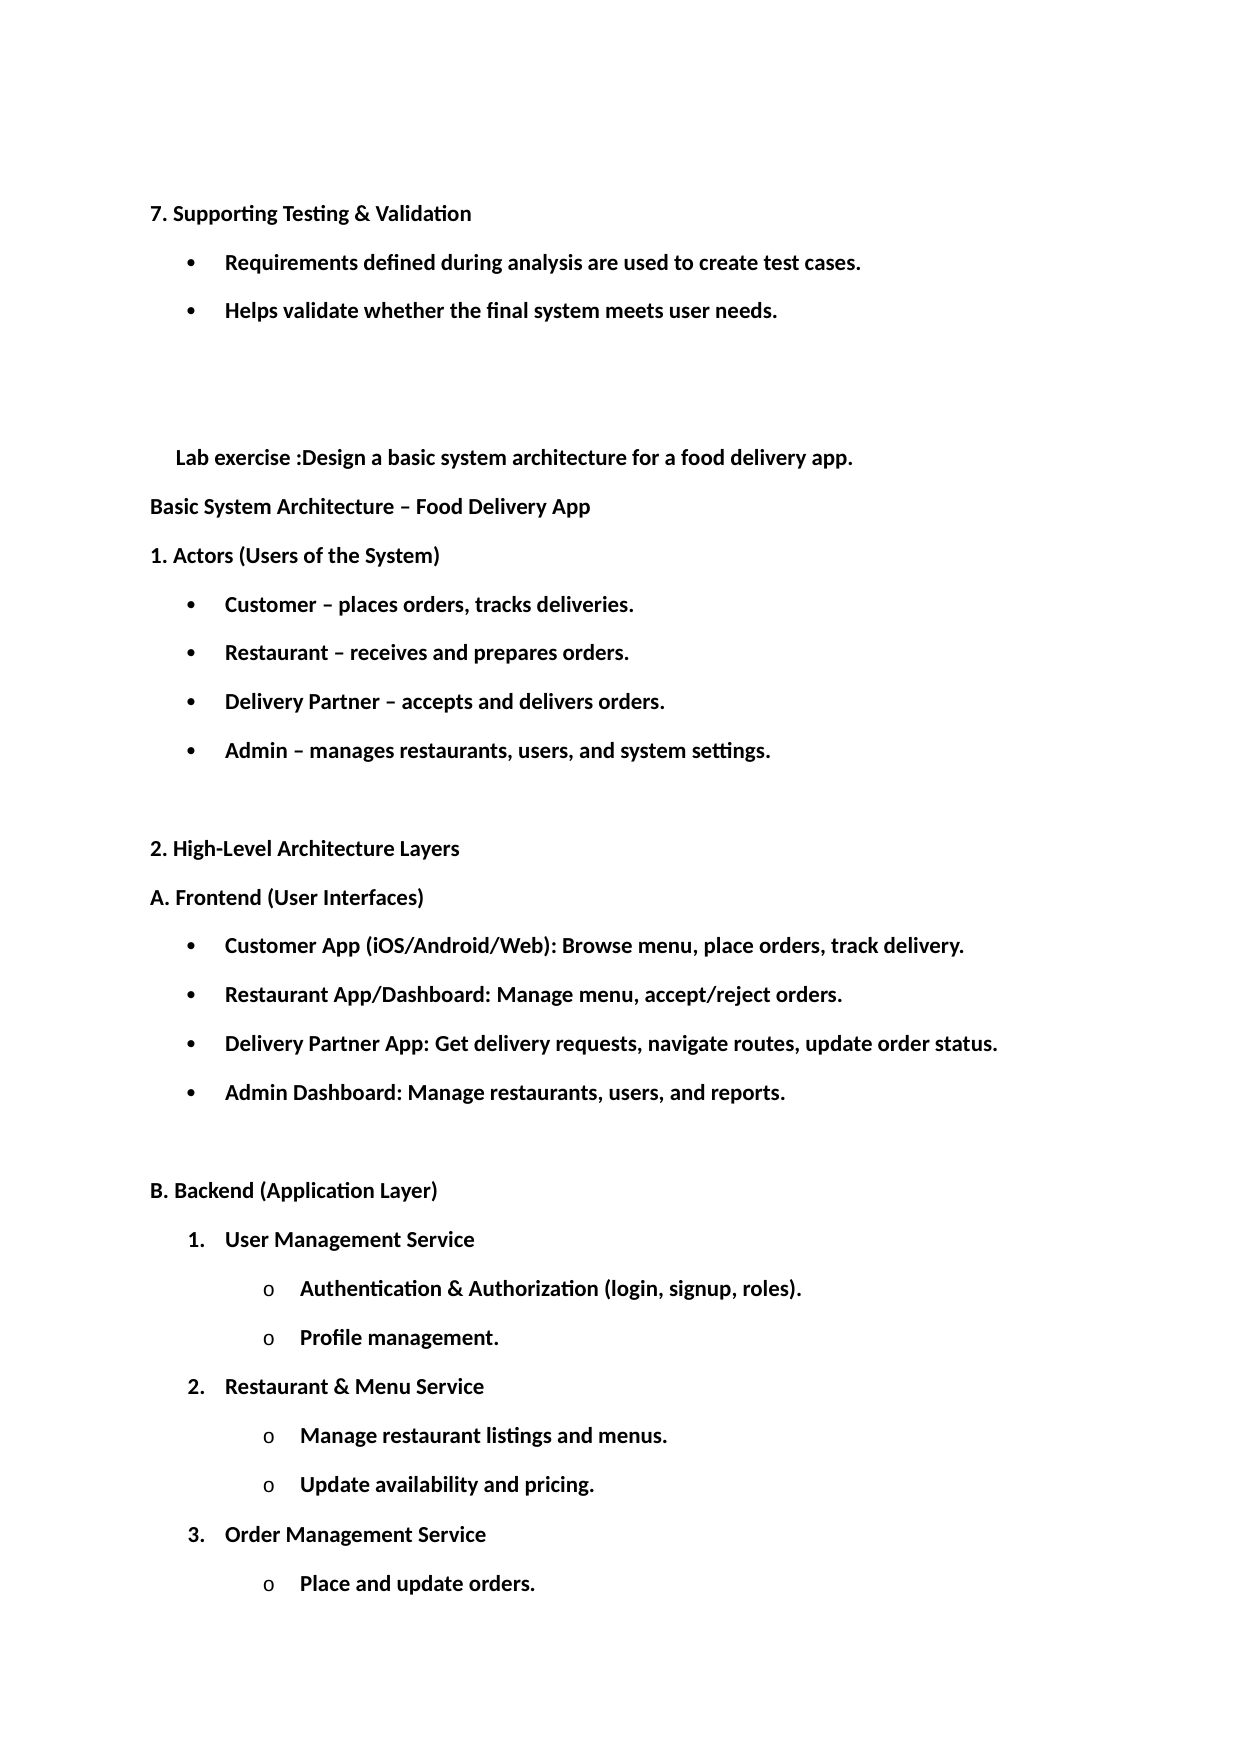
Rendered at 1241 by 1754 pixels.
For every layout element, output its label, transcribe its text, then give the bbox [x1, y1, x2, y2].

list Update availability and pricing. [262, 1471, 1090, 1499]
list Profile management. [262, 1323, 1090, 1352]
list Admin Dashboard: Manage restaurants, users, and reports. [187, 1078, 1090, 1106]
list Delivery Partner App: Get delivery requests, navigate routes, update order status. [187, 1029, 1090, 1057]
text 2. High-Level Architecture Layers [150, 834, 1090, 862]
list Customer App (iOS/Android/Web): Browse menu, place orders, track delivery. [187, 932, 1090, 960]
text Lab exercise :Design a basic system architecture for a food delivery app. Top of Form [150, 443, 1090, 471]
list Order Management Service [187, 1520, 1090, 1548]
text A. Frontend (User Interfaces) [150, 883, 1090, 911]
text 1. Actors (Users of the System) [150, 541, 1090, 569]
list User Management Service [187, 1225, 1090, 1253]
list Restaurant App/Dashboard: Manage menu, accept/reject orders. [187, 981, 1090, 1008]
text B. Backend (Application Layer) [150, 1176, 1090, 1204]
list Restaurant – receives and prepares orders. [187, 638, 1090, 667]
list Authentication & Authorization (login, signup, roles). [262, 1274, 1090, 1302]
list Place and update orders. [262, 1569, 1090, 1597]
list Customer – places orders, tracks deliveries. [187, 590, 1090, 618]
text 7. Supporting Testing & Validation [150, 199, 1090, 227]
list Delivery Partner – accepts and delivers orders. [187, 687, 1090, 715]
list Admin – manages restaurants, users, and system settings. [187, 736, 1090, 764]
list Helps validate whether the final system meets user needs. [187, 297, 1090, 324]
text Basic System Architecture – Food Delivery App [150, 492, 1090, 520]
list Manage restaurant listings and menus. [262, 1421, 1090, 1450]
list Restaurant & Menu Service [187, 1372, 1090, 1400]
list Requirements defined during analysis are used to create test cases. [187, 248, 1090, 276]
